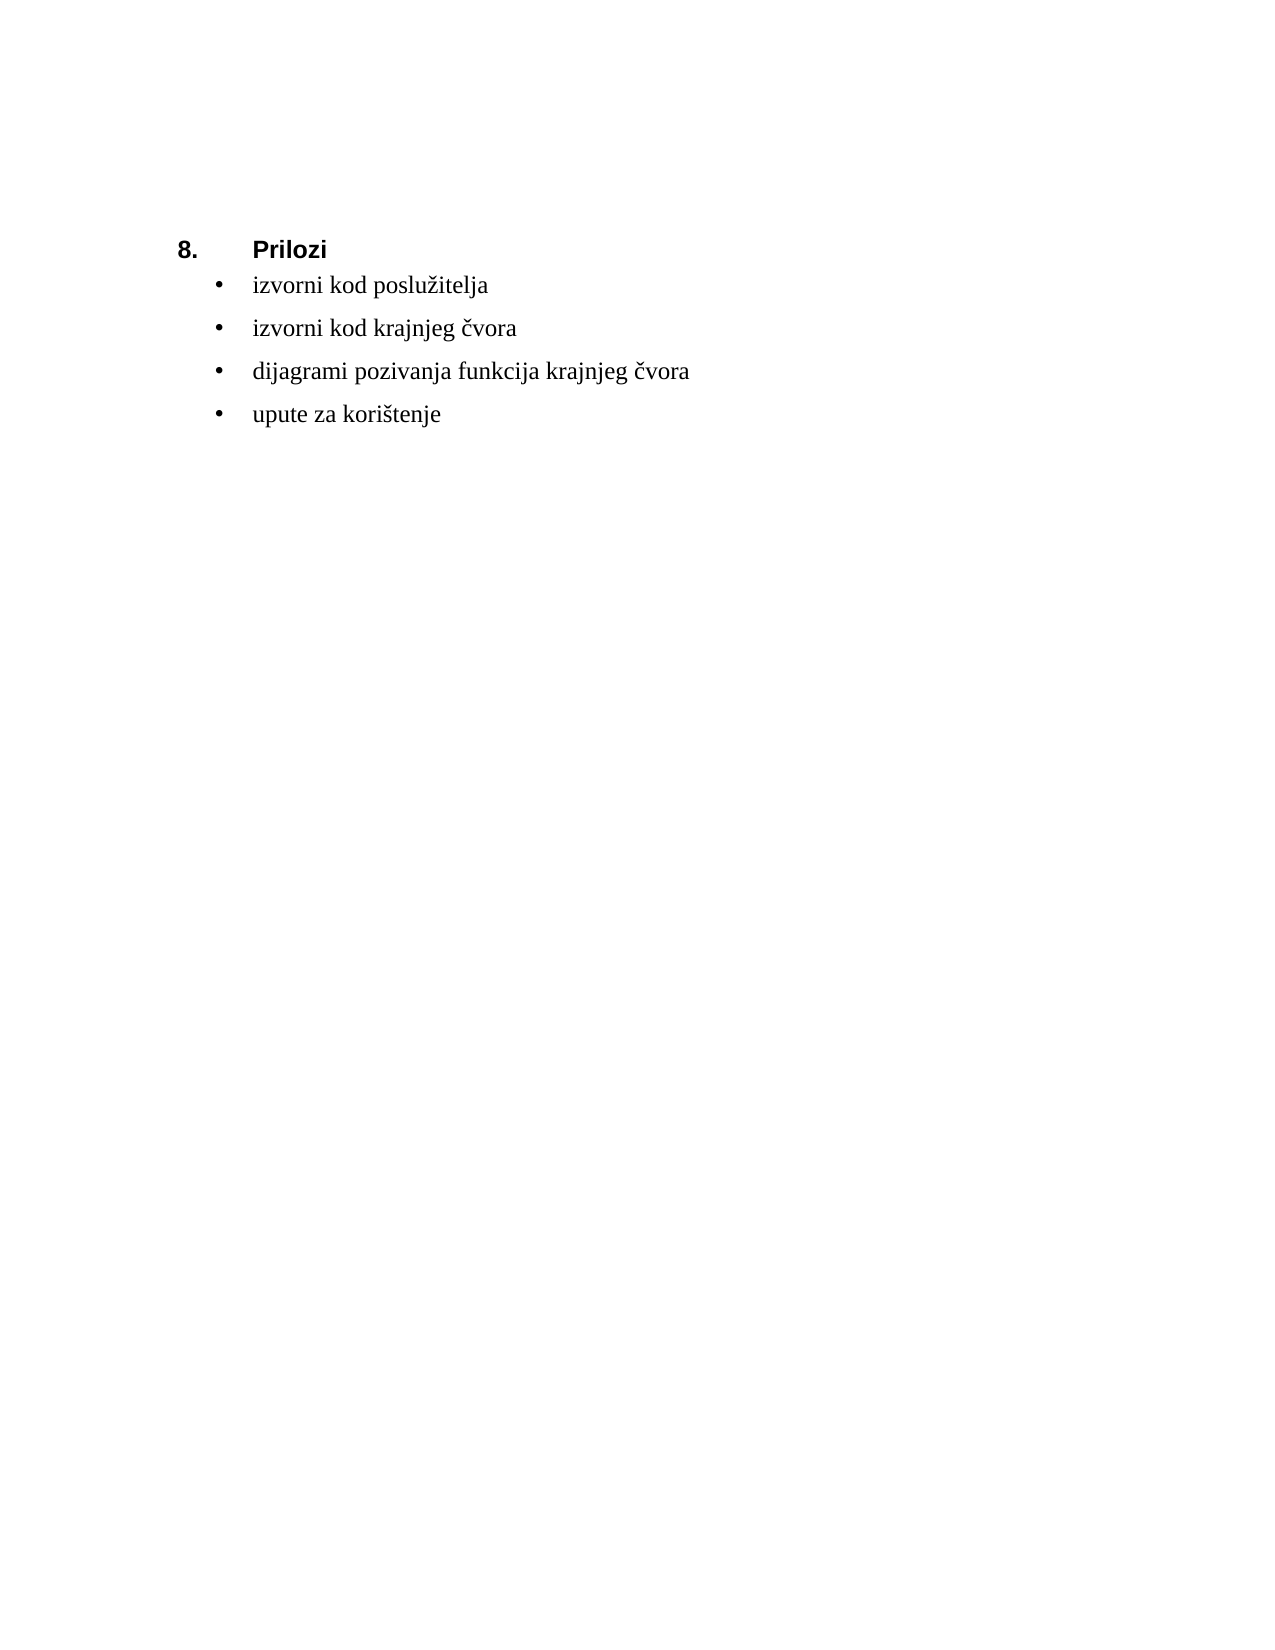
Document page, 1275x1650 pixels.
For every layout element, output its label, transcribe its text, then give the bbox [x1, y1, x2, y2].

list dijagrami pozivanja funkcija krajnjeg čvora [215, 356, 1127, 385]
list izvorni kod poslužitelja [215, 270, 1127, 299]
list izvorni kod krajnjeg čvora [215, 313, 1127, 342]
list upute za korištenje [215, 399, 1127, 428]
subtitle Prilozi [177, 235, 1127, 264]
